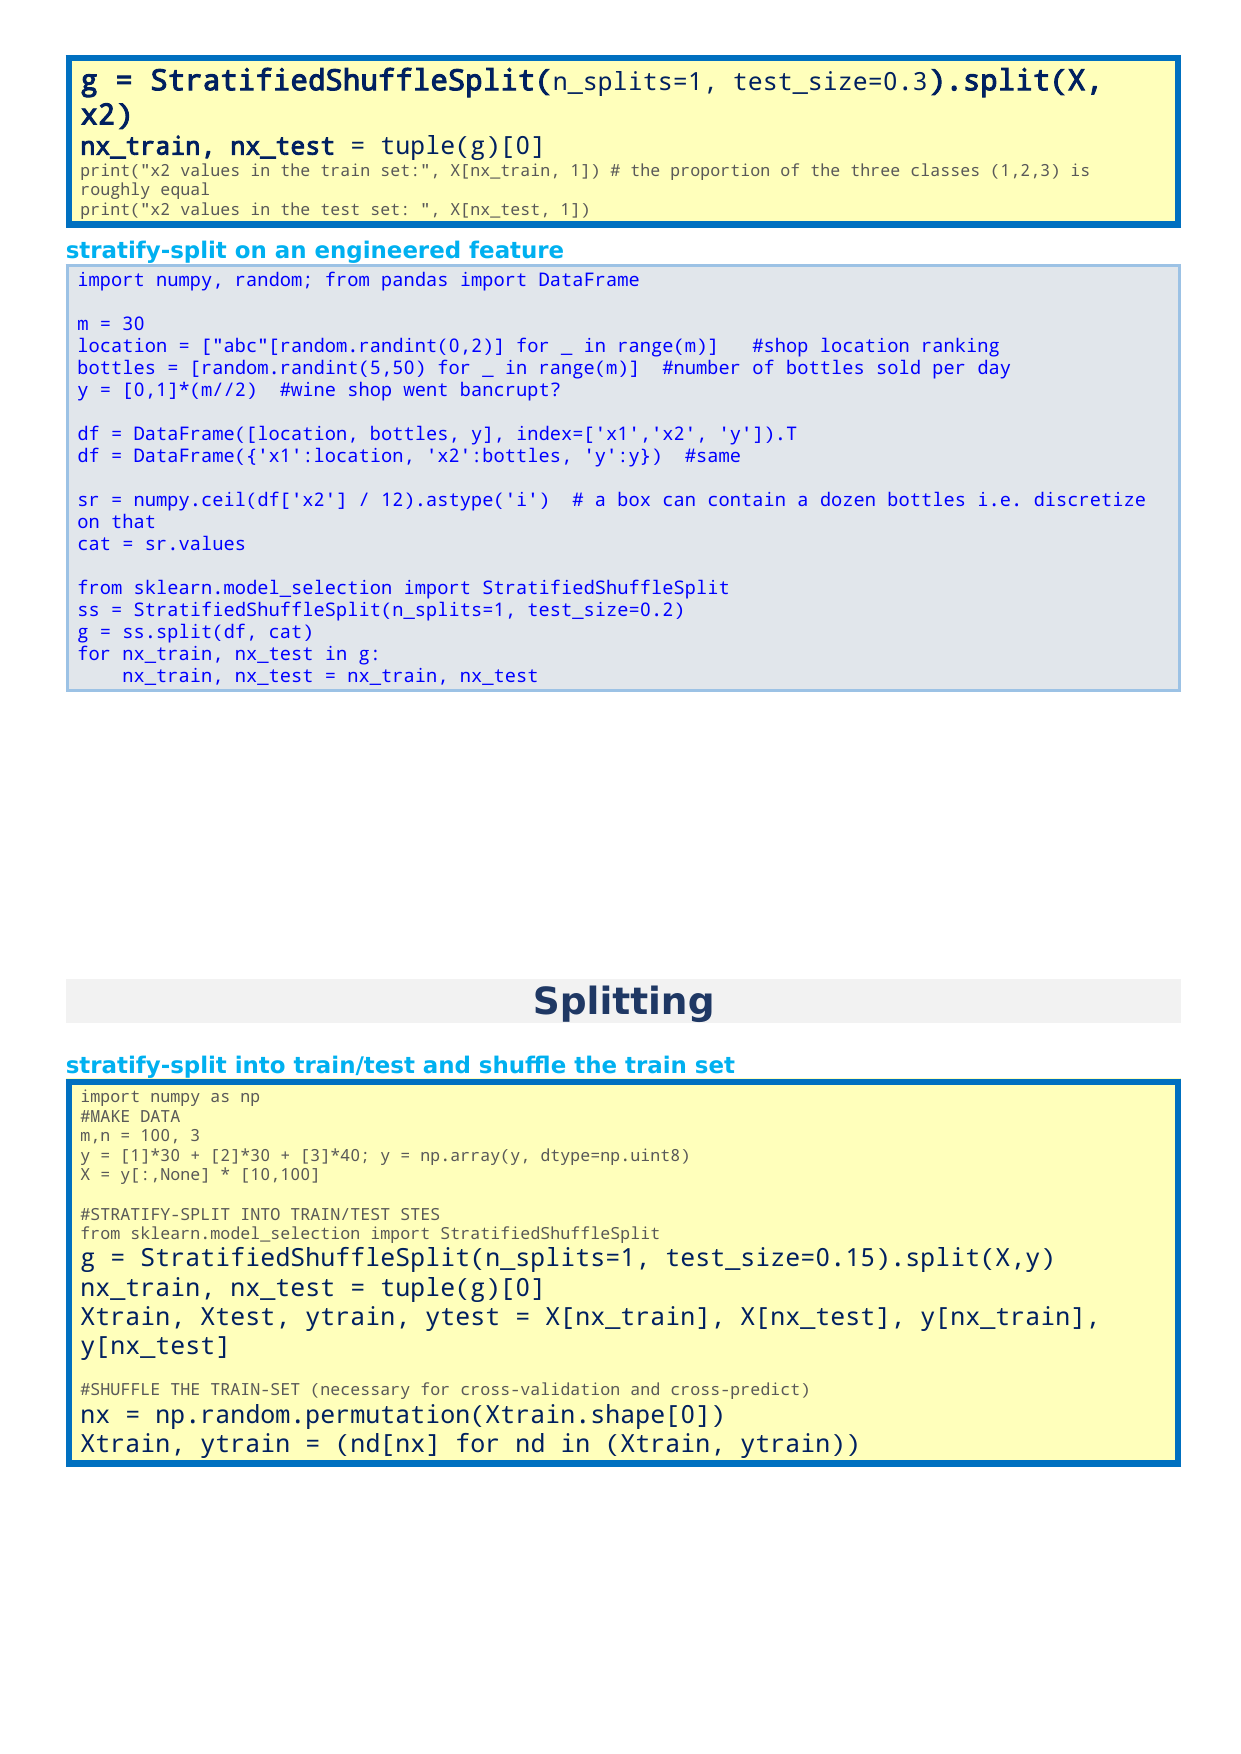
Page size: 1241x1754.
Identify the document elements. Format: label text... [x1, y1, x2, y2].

text #STRATIFY-SPLIT INTO TRAIN/TEST STES [72, 1196, 1175, 1216]
text print("x2 values in the train set:", X[nx_train, 1]) # the proportion of the three classes (1,2,3) is roughly equal [72, 152, 1175, 191]
text bottles = [random.randint(5,50) for _ in range(m)] #number of bottles sold per day [69, 352, 1178, 374]
text nx_train, nx_test = tuple(g)[0] [72, 1264, 1175, 1294]
text nx = np.random.permutation(Xtrain.shape[0]) [72, 1391, 1175, 1421]
subtitle Splitting [66, 979, 1181, 1023]
text location = ["abc"[random.randint(0,2)] for _ in range(m)] #shop location ranking [69, 330, 1178, 352]
text import numpy as np [72, 1085, 1175, 1098]
text print("x2 values in the test set: ", X[nx_test, 1]) [72, 191, 1175, 221]
text nx_train, nx_test = nx_train, nx_test [69, 659, 1178, 689]
text ss = StratifiedShuffleSplit(n_splits=1, test_size=0.2) [69, 594, 1178, 616]
text #MAKE DATA [72, 1098, 1175, 1118]
text X = y[:,None] * [10,100] [72, 1157, 1175, 1176]
text cat = sr.values [69, 528, 1178, 550]
title stratify-split into train/test and shuffle the train set [66, 1052, 1181, 1078]
text m,n = 100, 3 [72, 1118, 1175, 1137]
text for nx_train, nx_test in g: [69, 638, 1178, 659]
text m = 30 [69, 308, 1178, 330]
text Xtrain, Xtest, ytrain, ytest = X[nx_train], X[nx_test], y[nx_train], y[nx_test] [72, 1294, 1175, 1352]
text nx_train, nx_test = tuple(g)[0] [72, 123, 1175, 152]
text df = DataFrame([location, bottles, y], index=['x1','x2', 'y']).T [69, 418, 1178, 440]
text sr = numpy.ceil(df['x2'] / 12).astype('i') # a box can contain a dozen bottles i.e. discretize on that [69, 484, 1178, 528]
text g = StratifiedShuffleSplit(n_splits=1, test_size=0.3).split(X, x2) [72, 61, 1175, 123]
text #SHUFFLE THE TRAIN-SET (necessary for cross-validation and cross-predict) [72, 1372, 1175, 1391]
text df = DataFrame({'x1':location, 'x2':bottles, 'y':y}) #same [69, 440, 1178, 462]
title stratify-split on an engineered feature [66, 237, 1181, 264]
text import numpy, random; from pandas import DataFrame [69, 267, 1178, 286]
text g = StratifiedShuffleSplit(n_splits=1, test_size=0.15).split(X,y) [72, 1235, 1175, 1264]
text y = [1]*30 + [2]*30 + [3]*40; y = np.array(y, dtype=np.uint8) [72, 1137, 1175, 1157]
text from sklearn.model_selection import StratifiedShuffleSplit [69, 572, 1178, 594]
text y = [0,1]*(m//2) #wine shop went bancrupt? [69, 374, 1178, 396]
text g = ss.split(df, cat) [69, 616, 1178, 638]
text Xtrain, ytrain = (nd[nx] for nd in (Xtrain, ytrain)) [72, 1421, 1175, 1460]
text from sklearn.model_selection import StratifiedShuffleSplit [72, 1216, 1175, 1235]
